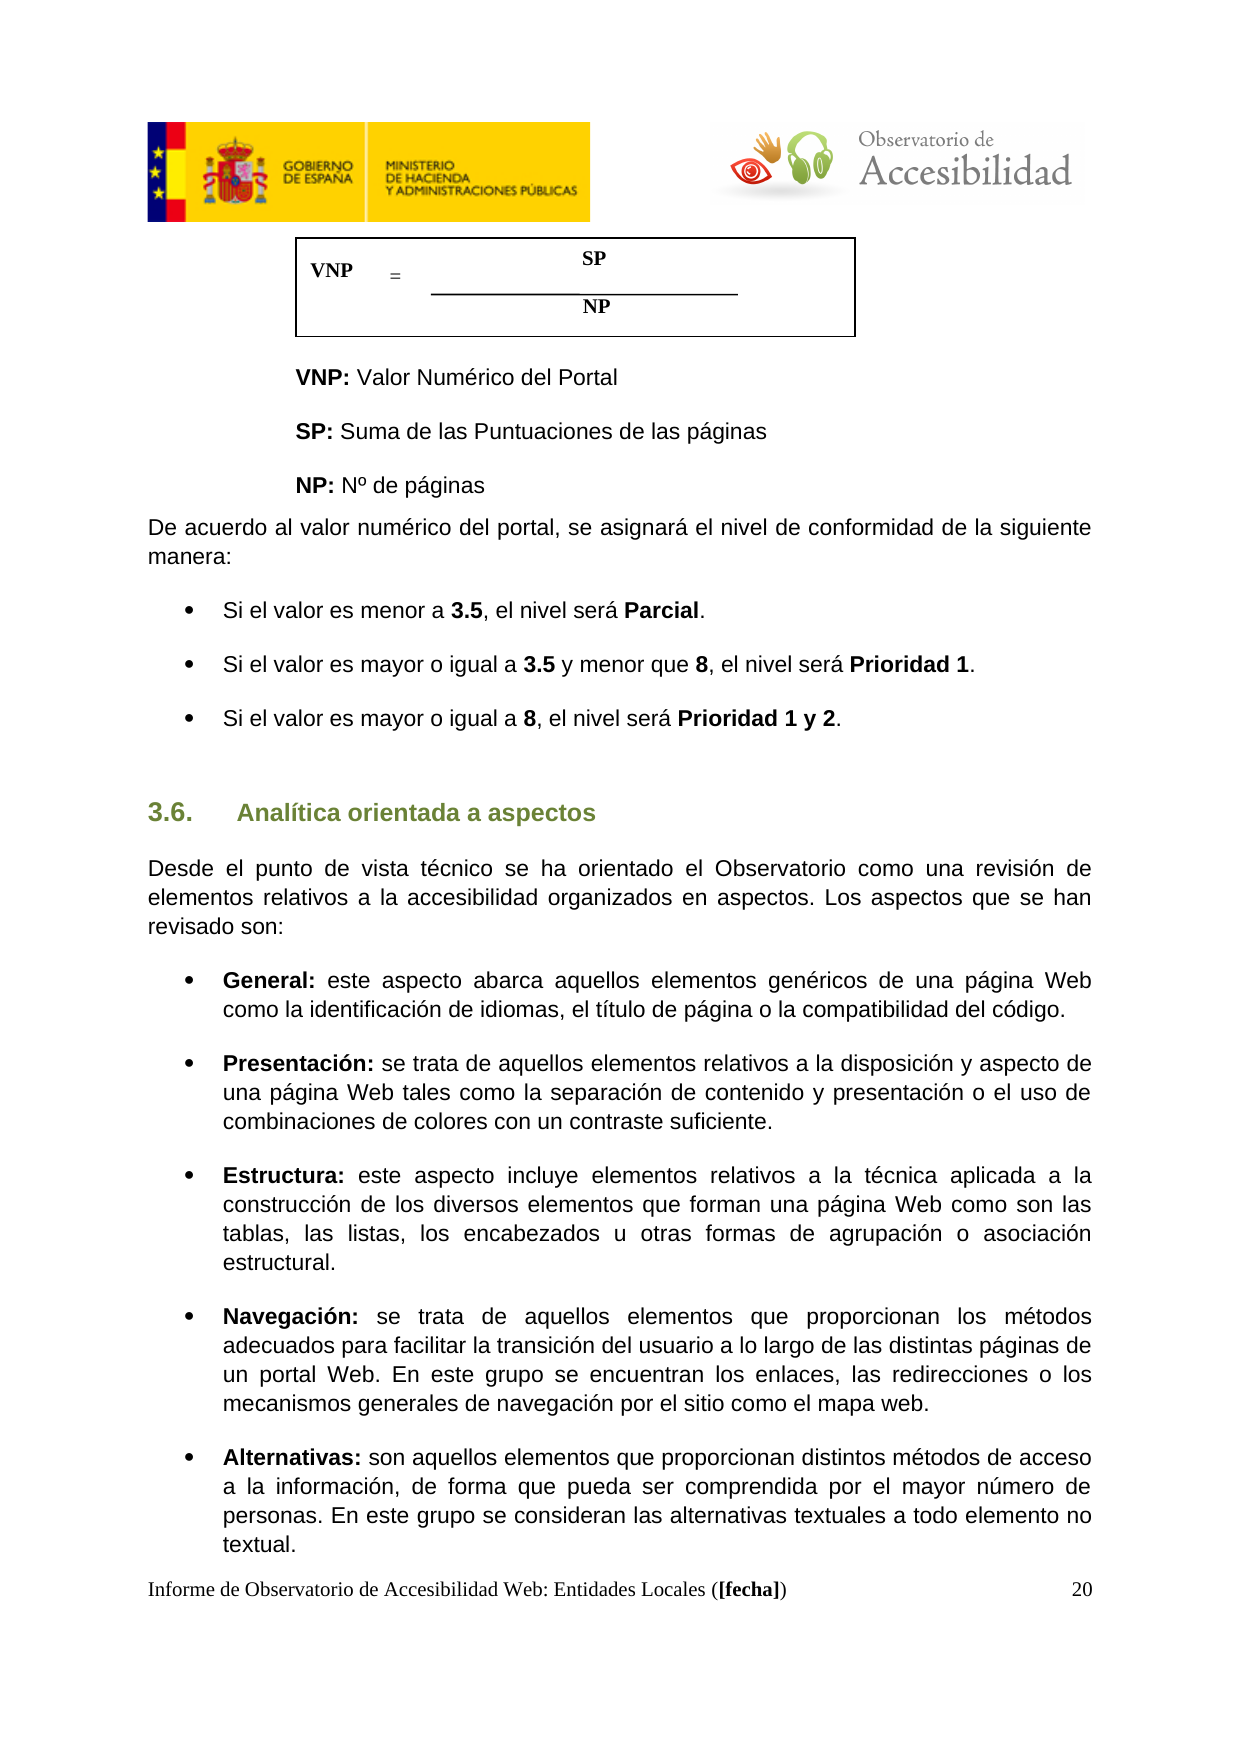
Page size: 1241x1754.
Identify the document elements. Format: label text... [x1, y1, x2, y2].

list Estructura: este aspecto incluye elementos relativos a la técnica aplicada a la construcción de los diversos elementos que forman una página Web como son las tablas, las listas, los encabezados u otras formas de agrupación o asociación estructural. [185, 1162, 1092, 1275]
list Analítica orientada a aspectos [148, 796, 1092, 827]
list Si el valor es mayor o igual a 8, el nivel será Prioridad 1 y 2. [185, 704, 1092, 731]
text VNP: Valor Numérico del Portal [295, 364, 1092, 391]
list Navegación: se trata de aquellos elementos que proporcionan los métodos adecuados para facilitar la transición del usuario a lo largo de las distintas páginas de un portal Web. En este grupo se encuentran los enlaces, las redirecciones o los mecanismos generales de navegación por el sitio como el mapa web. [185, 1303, 1092, 1416]
text De acuerdo al valor numérico del portal, se asignará el nivel de conformidad de la siguiente manera: [148, 514, 1092, 569]
text Desde el punto de vista técnico se ha orientado el Observatorio como una revisión de elementos relativos a la accesibilidad organizados en aspectos. Los aspectos que se han revisado son: [148, 855, 1092, 939]
list Alternativas: son aquellos elementos que proporcionan distintos métodos de acceso a la información, de forma que pueda ser comprendida por el mayor número de personas. En este grupo se consideran las alternativas textuales a todo elemento no textual. [185, 1444, 1092, 1557]
picture [710, 122, 1086, 205]
text NP: Nº de páginas [295, 472, 1092, 498]
list Si el valor es mayor o igual a 3.5 y menor que 8, el nivel será Prioridad 1. [185, 651, 1092, 677]
list Presentación: se trata de aquellos elementos relativos a la disposición y aspecto de una página Web tales como la separación de contenido y presentación o el uso de combinaciones de colores con un contraste suficiente. [185, 1050, 1092, 1134]
list Si el valor es menor a 3.5, el nivel será Parcial. [185, 597, 1092, 623]
picture [147, 122, 591, 222]
text SP: Suma de las Puntuaciones de las páginas [295, 418, 1092, 444]
list General: este aspecto abarca aquellos elementos genéricos de una página Web como la identificación de idiomas, el título de página o la compatibilidad del código. [185, 967, 1092, 1022]
